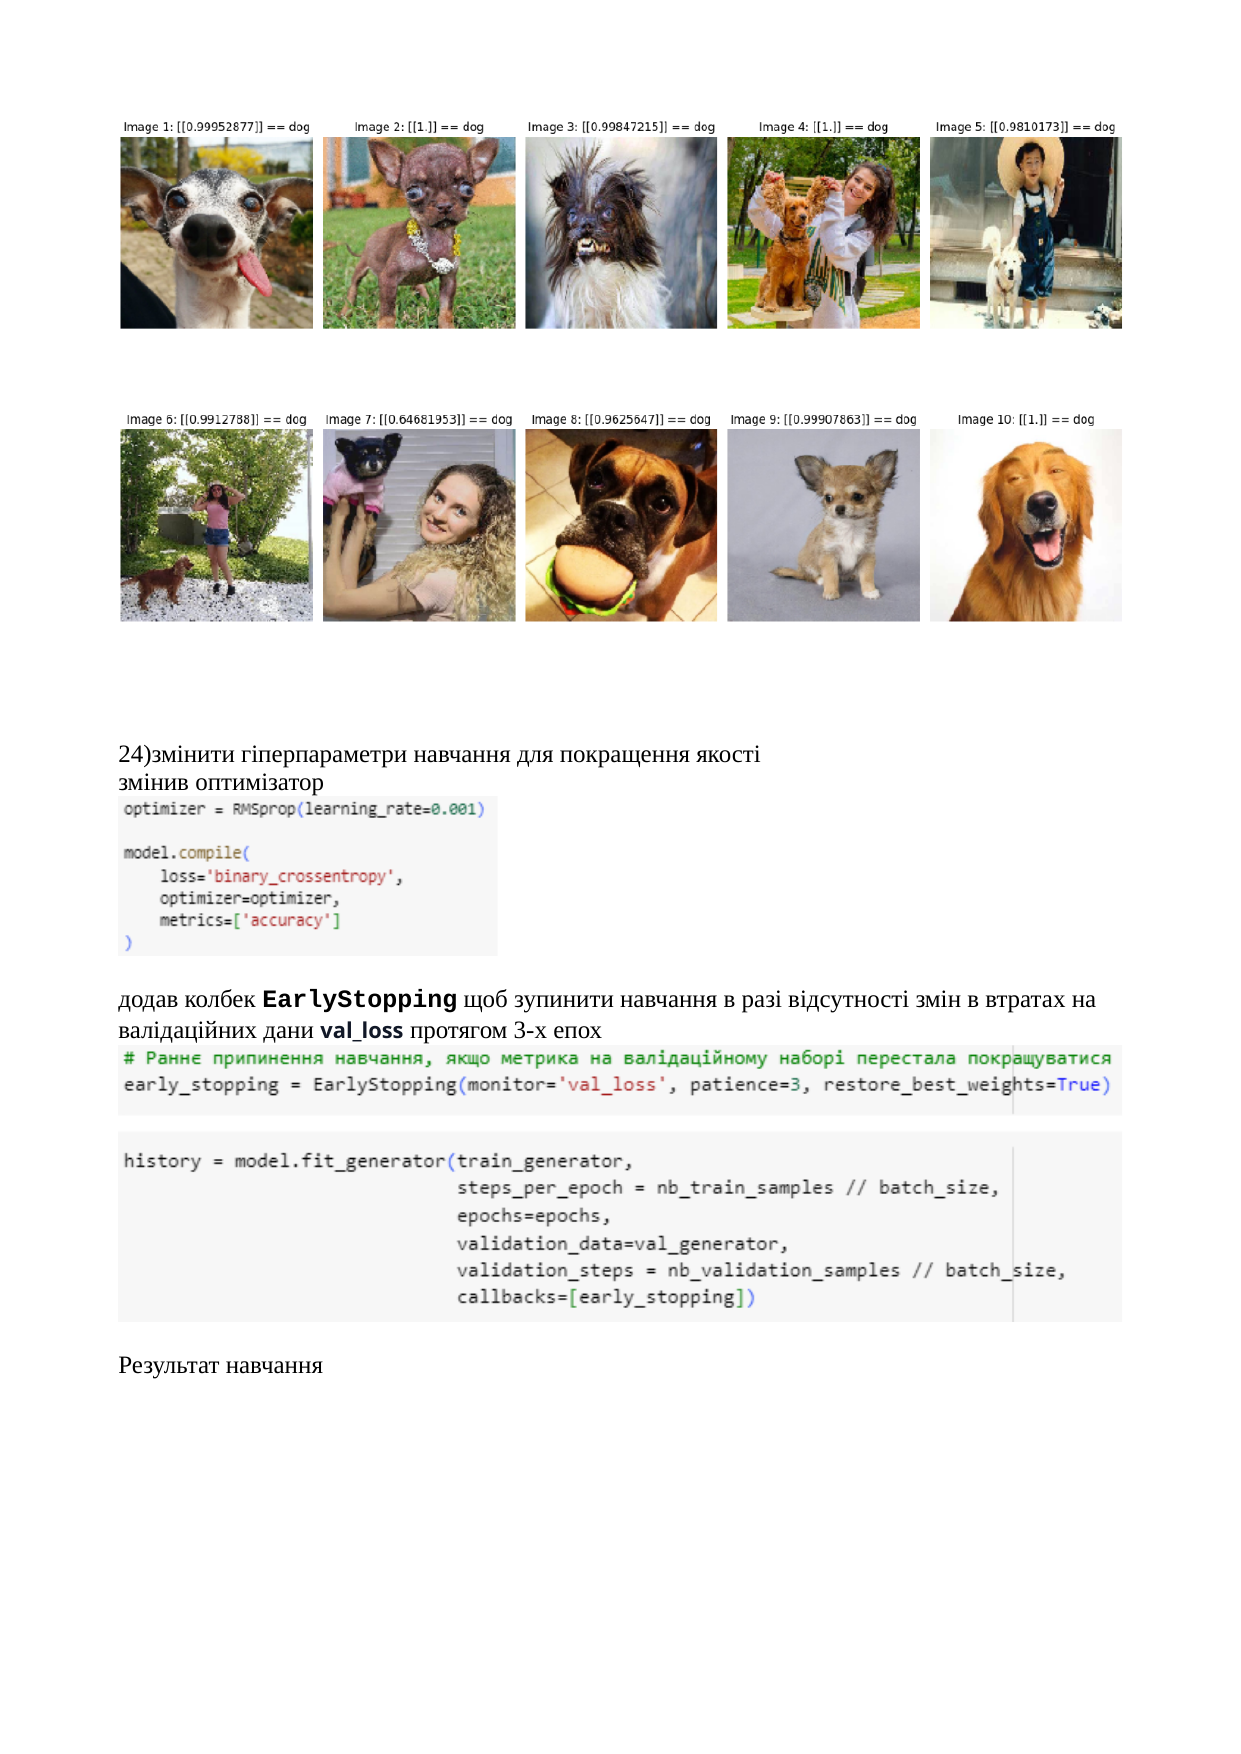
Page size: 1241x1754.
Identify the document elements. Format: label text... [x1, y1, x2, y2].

picture [118, 1045, 1123, 1322]
picture [118, 118, 1123, 624]
text 24)змінити гіперпараметри навчання для покращення якості [118, 739, 1122, 767]
text змінив оптимізатор [118, 767, 1122, 796]
text додав колбек EarlyStopping щоб зупинити навчання в разі відсутності змін в втратах на валідаційних дани val_loss протягом 3-х епох [118, 984, 1122, 1045]
picture [118, 796, 498, 956]
text Результат навчання [118, 1350, 1122, 1379]
